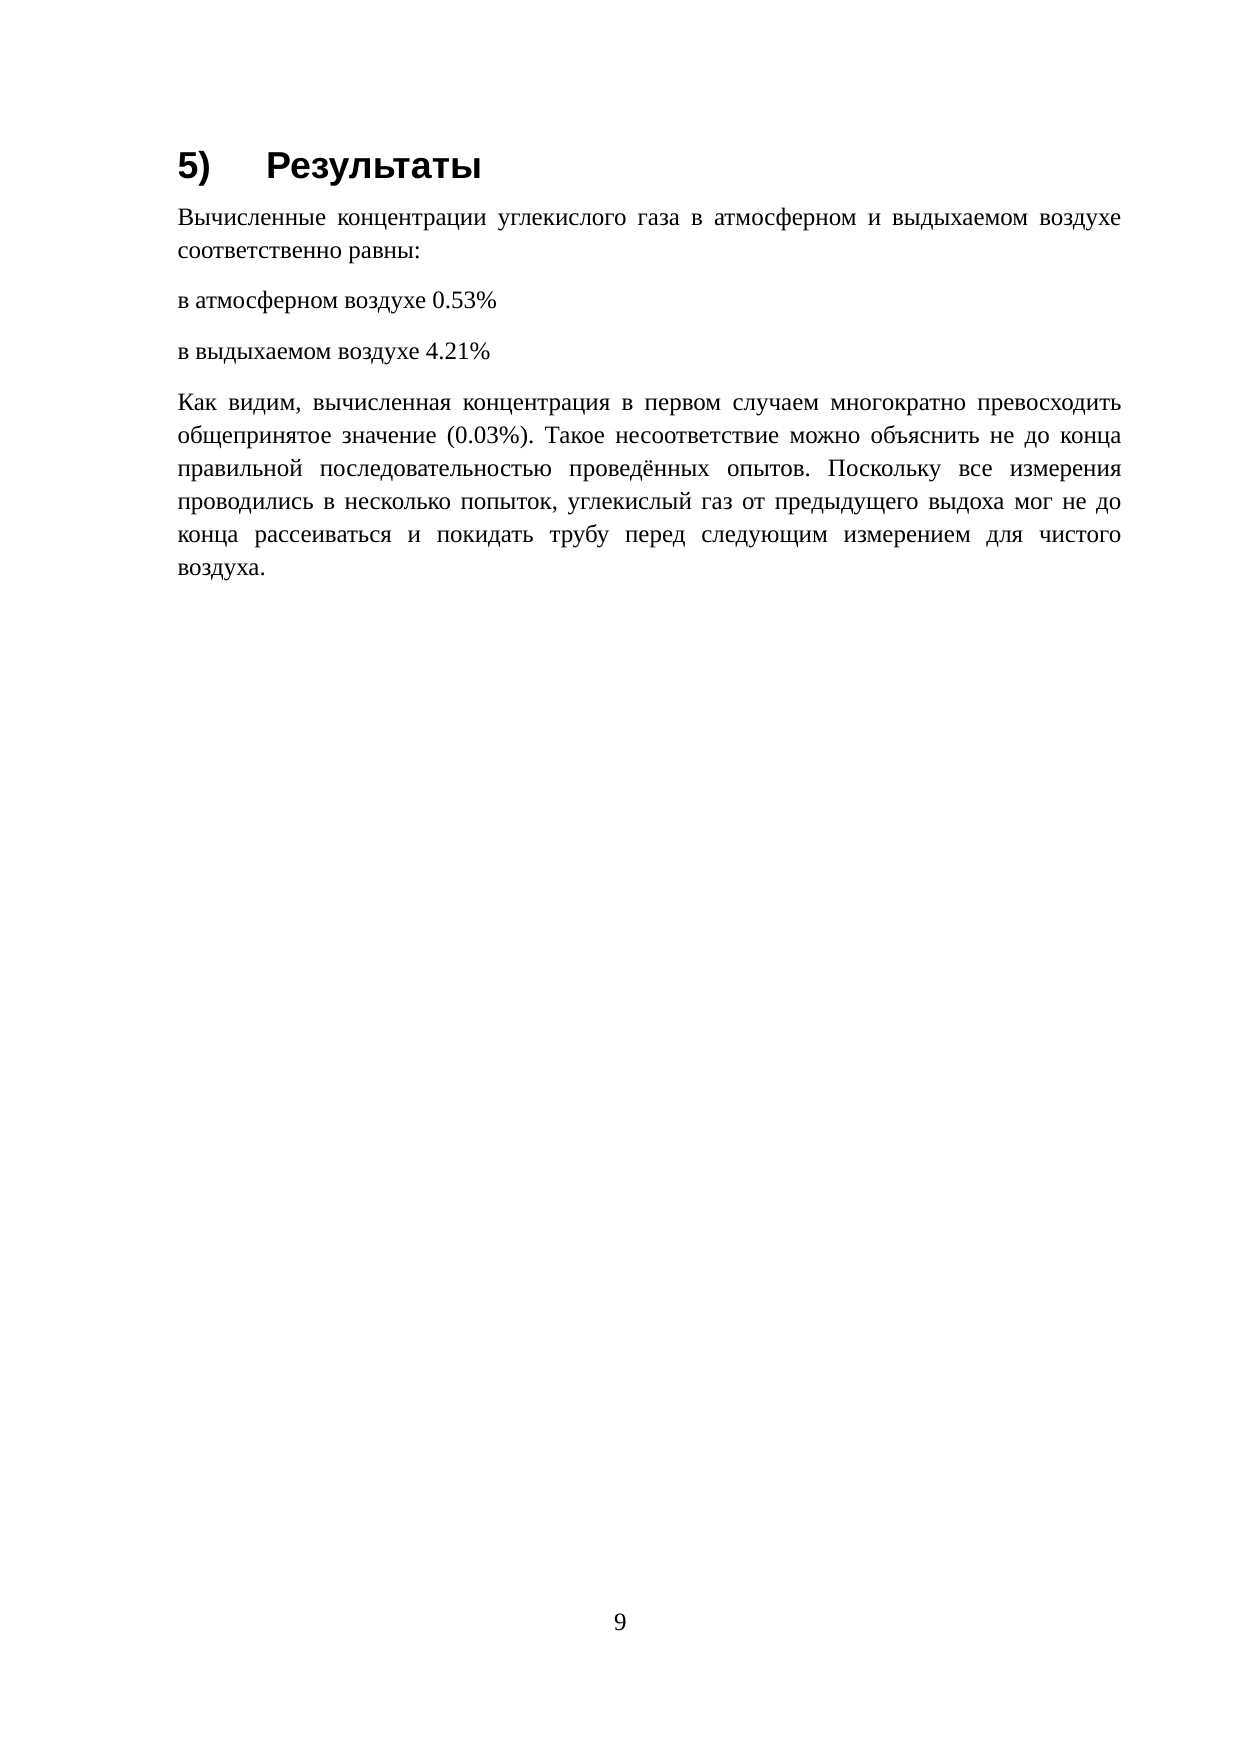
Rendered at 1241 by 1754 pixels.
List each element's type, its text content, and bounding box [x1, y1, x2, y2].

subtitle Результаты [177, 143, 1093, 186]
text Как видим, вычисленная концентрация в первом случаем многократно превосходить общепринятое значение (0.03%). Такое несоответствие можно объяснить не до конца правильной последовательностью проведённых опытов. Поскольку все измерения проводились в несколько попыток, углекислый газ от предыдущего выдоха мог не до конца рассеиваться и покидать трубу перед следующим измерением для чистого воздуха. [177, 387, 1122, 581]
text в выдыхаемом воздухе 4.21% [177, 336, 1122, 365]
text в атмосферном воздухе 0.53% [177, 285, 1122, 314]
text Вычисленные концентрации углекислого газа в атмосферном и выдыхаемом воздухе соответственно равны: [177, 202, 1122, 263]
